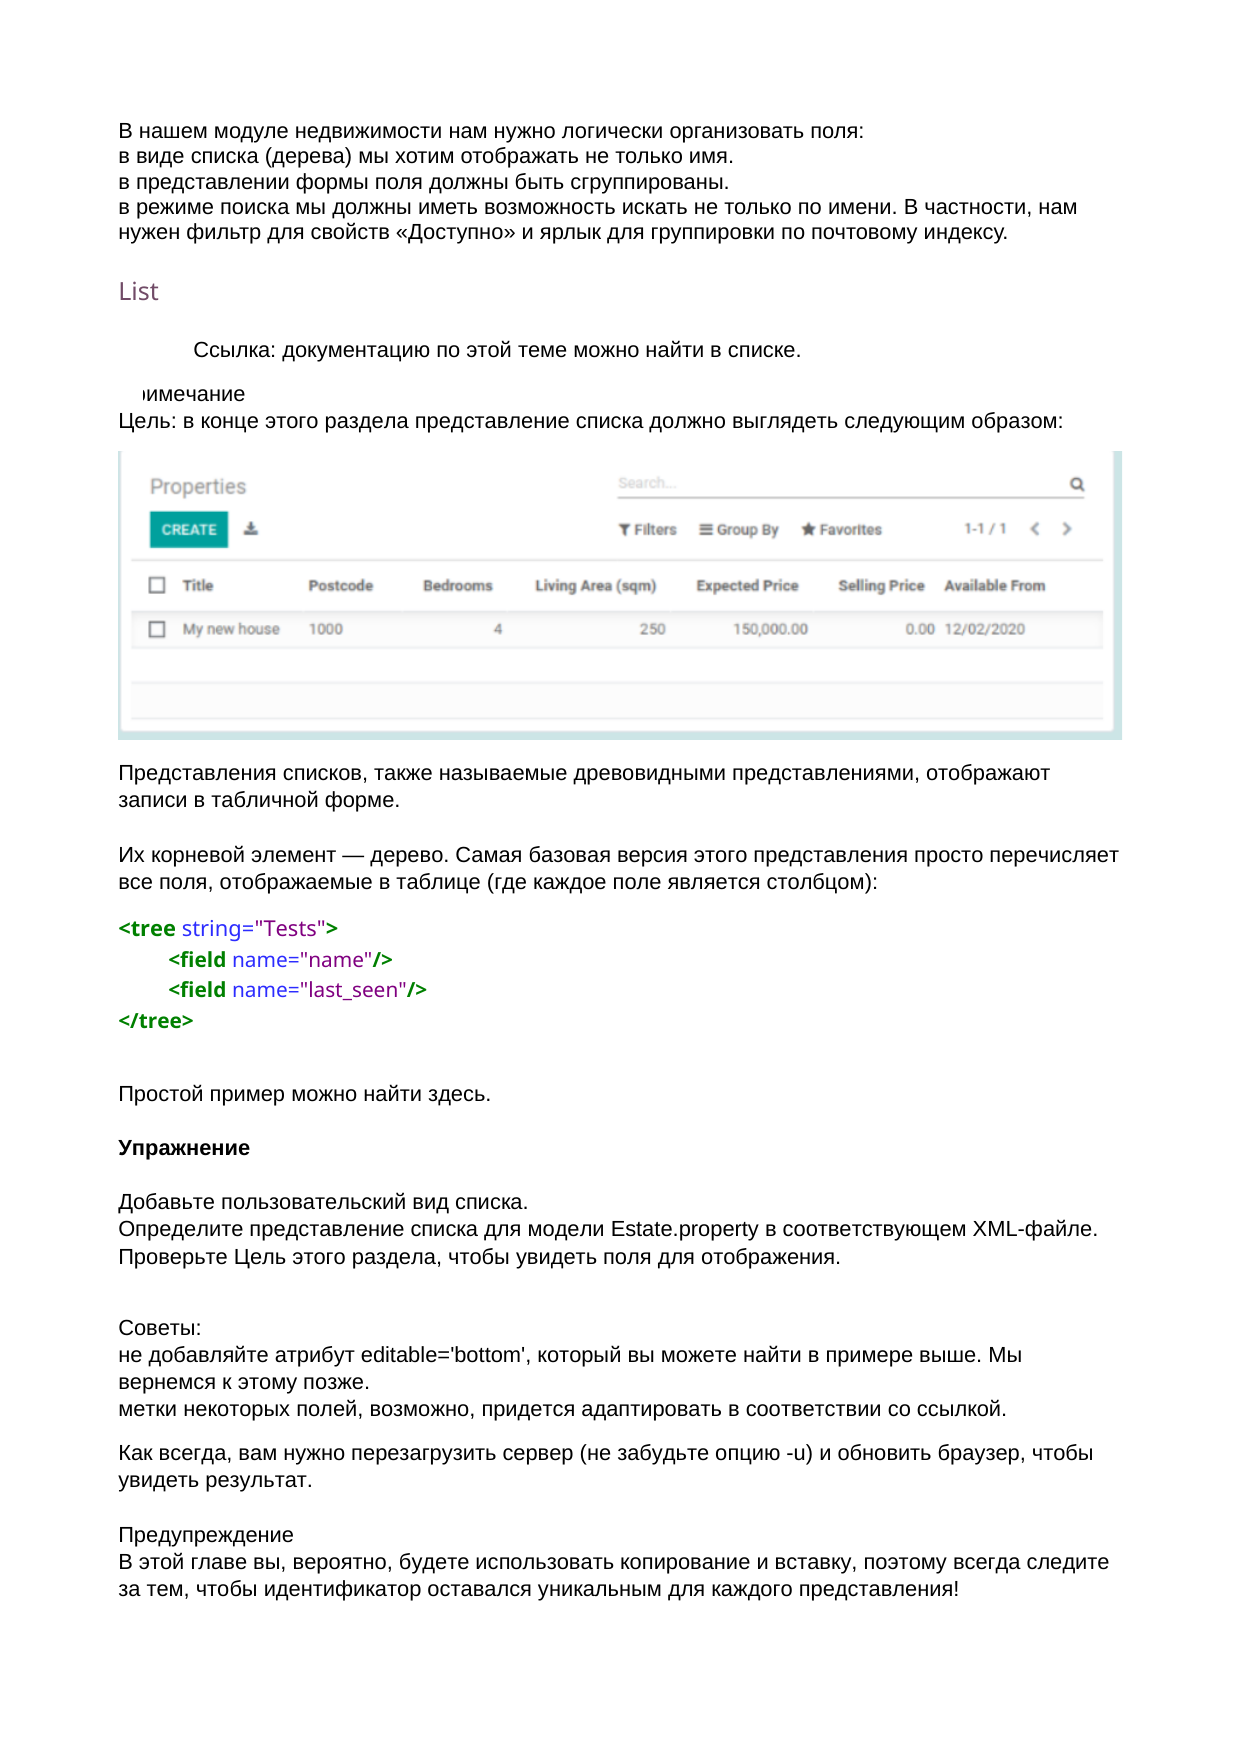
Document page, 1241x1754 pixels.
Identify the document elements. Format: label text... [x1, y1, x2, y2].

text <field name="name"/> [118, 945, 1122, 973]
subtitle В нашем модуле недвижимости нам нужно логически организовать поля: в виде списка (дерева) мы хотим отображать не только имя. в представлении формы поля должны быть сгруппированы. в режиме поиска мы должны иметь возможность искать не только по имени. В частности, нам нужен фильтр для свойств «Доступно» и ярлык для группировки по почтовому индексу. [118, 118, 1122, 244]
text <field name="last_seen"/> [118, 975, 1122, 1004]
text Примечание Цель: в конце этого раздела представление списка должно выглядеть следующим образом: [118, 380, 1122, 433]
picture [118, 451, 1123, 740]
text Простой пример можно найти здесь. Упражнение Добавьте пользовательский вид списка. Определите представление списка для модели Estate.property в соответствующем XML-файле. Проверьте Цель этого раздела, чтобы увидеть поля для отображения. [118, 1080, 1122, 1296]
text </tree> [118, 1006, 1122, 1034]
text Советы: не добавляйте атрибут editable='bottom', который вы можете найти в примере выше. Мы вернемся к этому позже. метки некоторых полей, возможно, придется адаптировать в соответствии со ссылкой. [118, 1314, 1122, 1421]
text <tree string="Tests"> [118, 913, 1122, 942]
text Ссылка: документацию по этой теме можно найти в списке. [118, 337, 1122, 364]
subtitle List [118, 273, 1122, 307]
text Представления списков, также называемые древовидными представлениями, отображают записи в табличной форме. Их корневой элемент — дерево. Самая базовая версия этого представления просто перечисляет все поля, отображаемые в таблице (где каждое поле является столбцом): [118, 740, 1122, 894]
text Как всегда, вам нужно перезагрузить сервер (не забудьте опцию -u) и обновить браузер, чтобы увидеть результат. Предупреждение В этой главе вы, вероятно, будете использовать копирование и вставку, поэтому всегда следите за тем, чтобы идентификатор оставался уникальным для каждого представления! [118, 1440, 1122, 1601]
